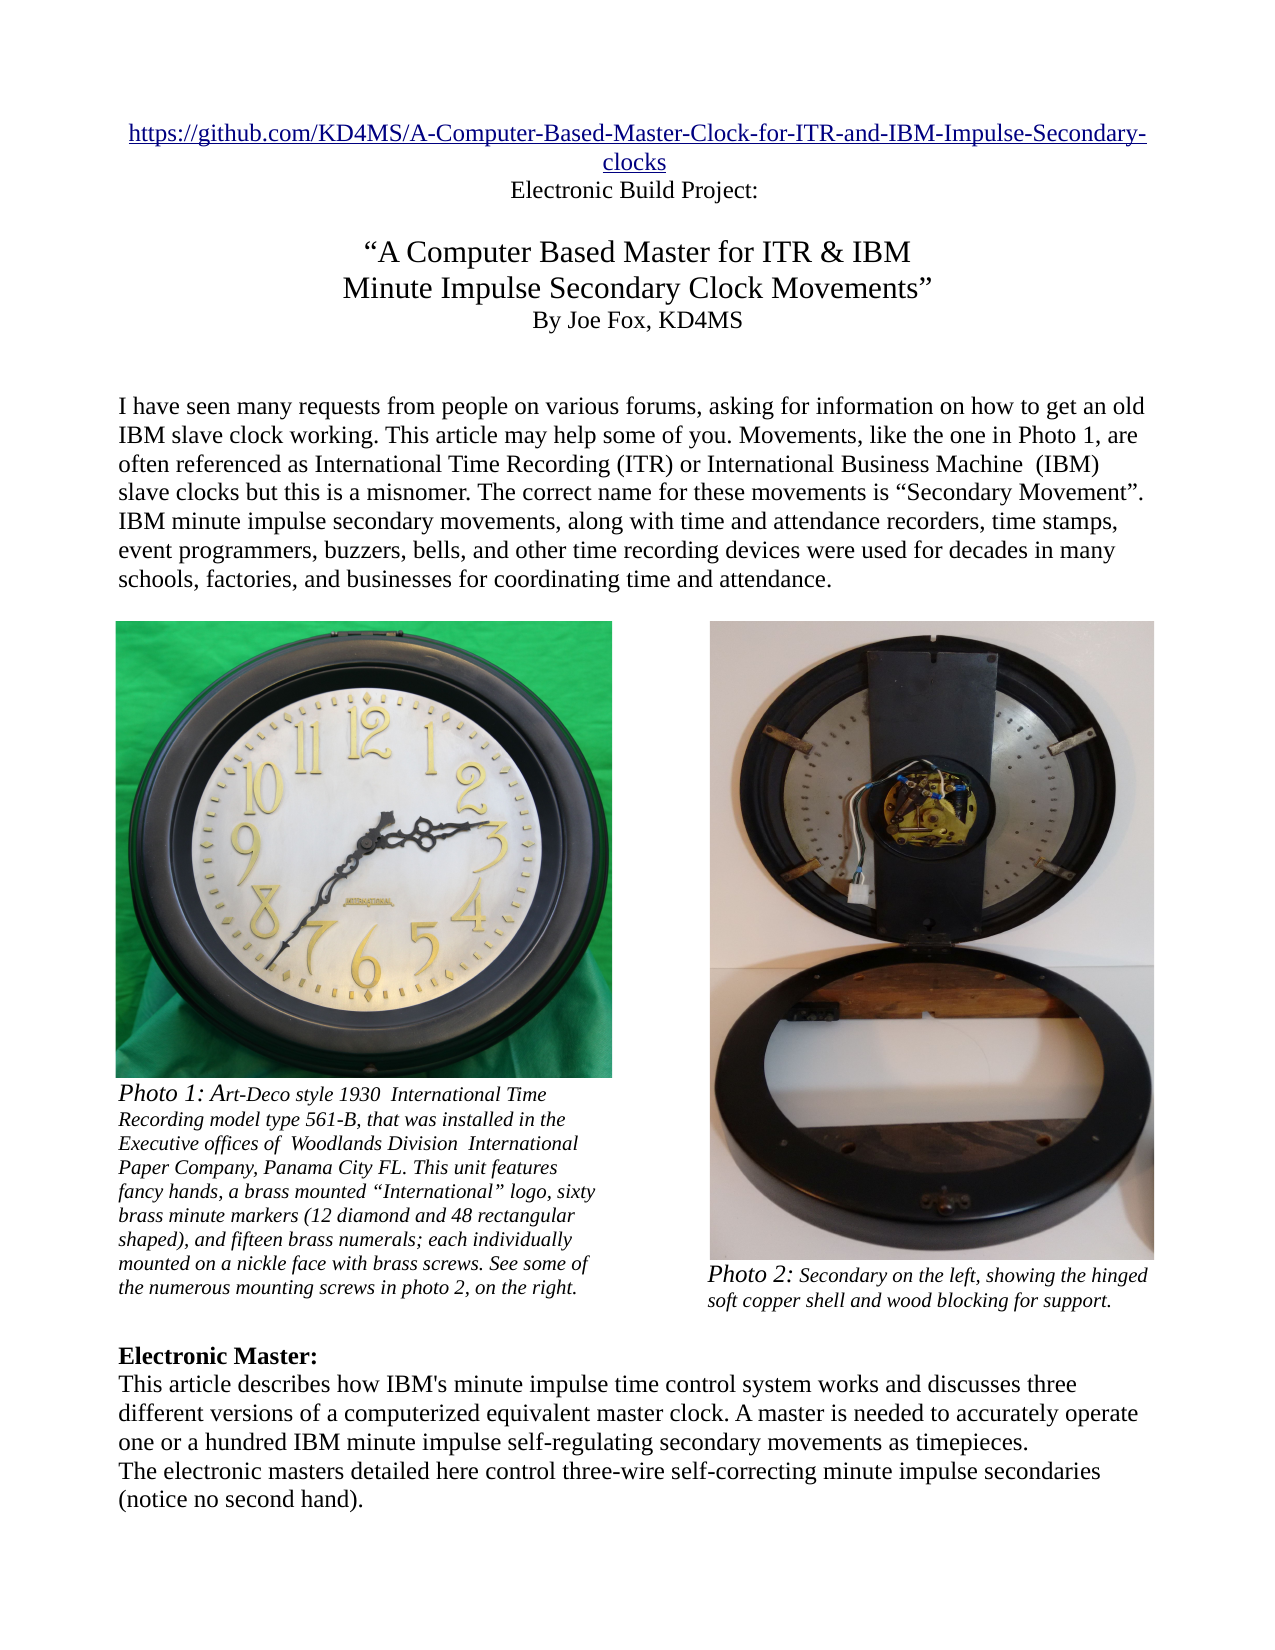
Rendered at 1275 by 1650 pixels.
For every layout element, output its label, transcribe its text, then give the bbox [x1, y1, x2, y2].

text Photo 2: Secondary on the left, showing the hinged soft copper shell and wood blocking for support. [707, 634, 1157, 1312]
picture [115, 621, 613, 1078]
text This article describes how IBM's minute impulse time control system works and discusses three different versions of a computerized equivalent master clock. A master is needed to accurately operate one or a hundred IBM minute impulse self-regulating secondary movements as timepieces. The electronic masters detailed here control three-wire self-correcting minute impulse secondaries (notice no second hand). [118, 1369, 1157, 1513]
text I have seen many requests from people on various forums, asking for information on how to get an old IBM slave clock working. This article may help some of you. Movements, like the one in Photo 1, are often referenced as International Time Recording (ITR) or International Business Machine (IBM) slave clocks but this is a misnomer. The correct name for these movements is “Secondary Movement”. IBM minute impulse secondary movements, along with time and attendance recorders, time stamps, event programmers, buzzers, bells, and other time recording devices were used for decades in many schools, factories, and businesses for coordinating time and attendance. [118, 391, 1157, 592]
text Photo 1: Art-Deco style 1930 International Time Recording model type 561-B, that was installed in the Executive offices of Woodlands Division International Paper Company, Panama City FL. This unit features fancy hands, a brass mounted “International” logo, sixty brass minute markers (12 diamond and 48 rectangular shaped), and fifteen brass numerals; each individually mounted on a nickle face with brass screws. See some of the numerous mounting screws in photo 2, on the right. [118, 1078, 609, 1299]
text Electronic Master: [118, 1341, 1157, 1369]
text https://github.com/KD4MS/A-Computer-Based-Master-Clock-for-ITR-and-IBM-Impulse-Secondary-clocks [118, 118, 1157, 176]
text Electronic Build Project: [118, 176, 1157, 204]
text “A Computer Based Master for ITR & IBM Minute Impulse Secondary Clock Movements” [118, 233, 1157, 305]
picture [709, 621, 1155, 1260]
text By Joe Fox, KD4MS [118, 305, 1157, 334]
